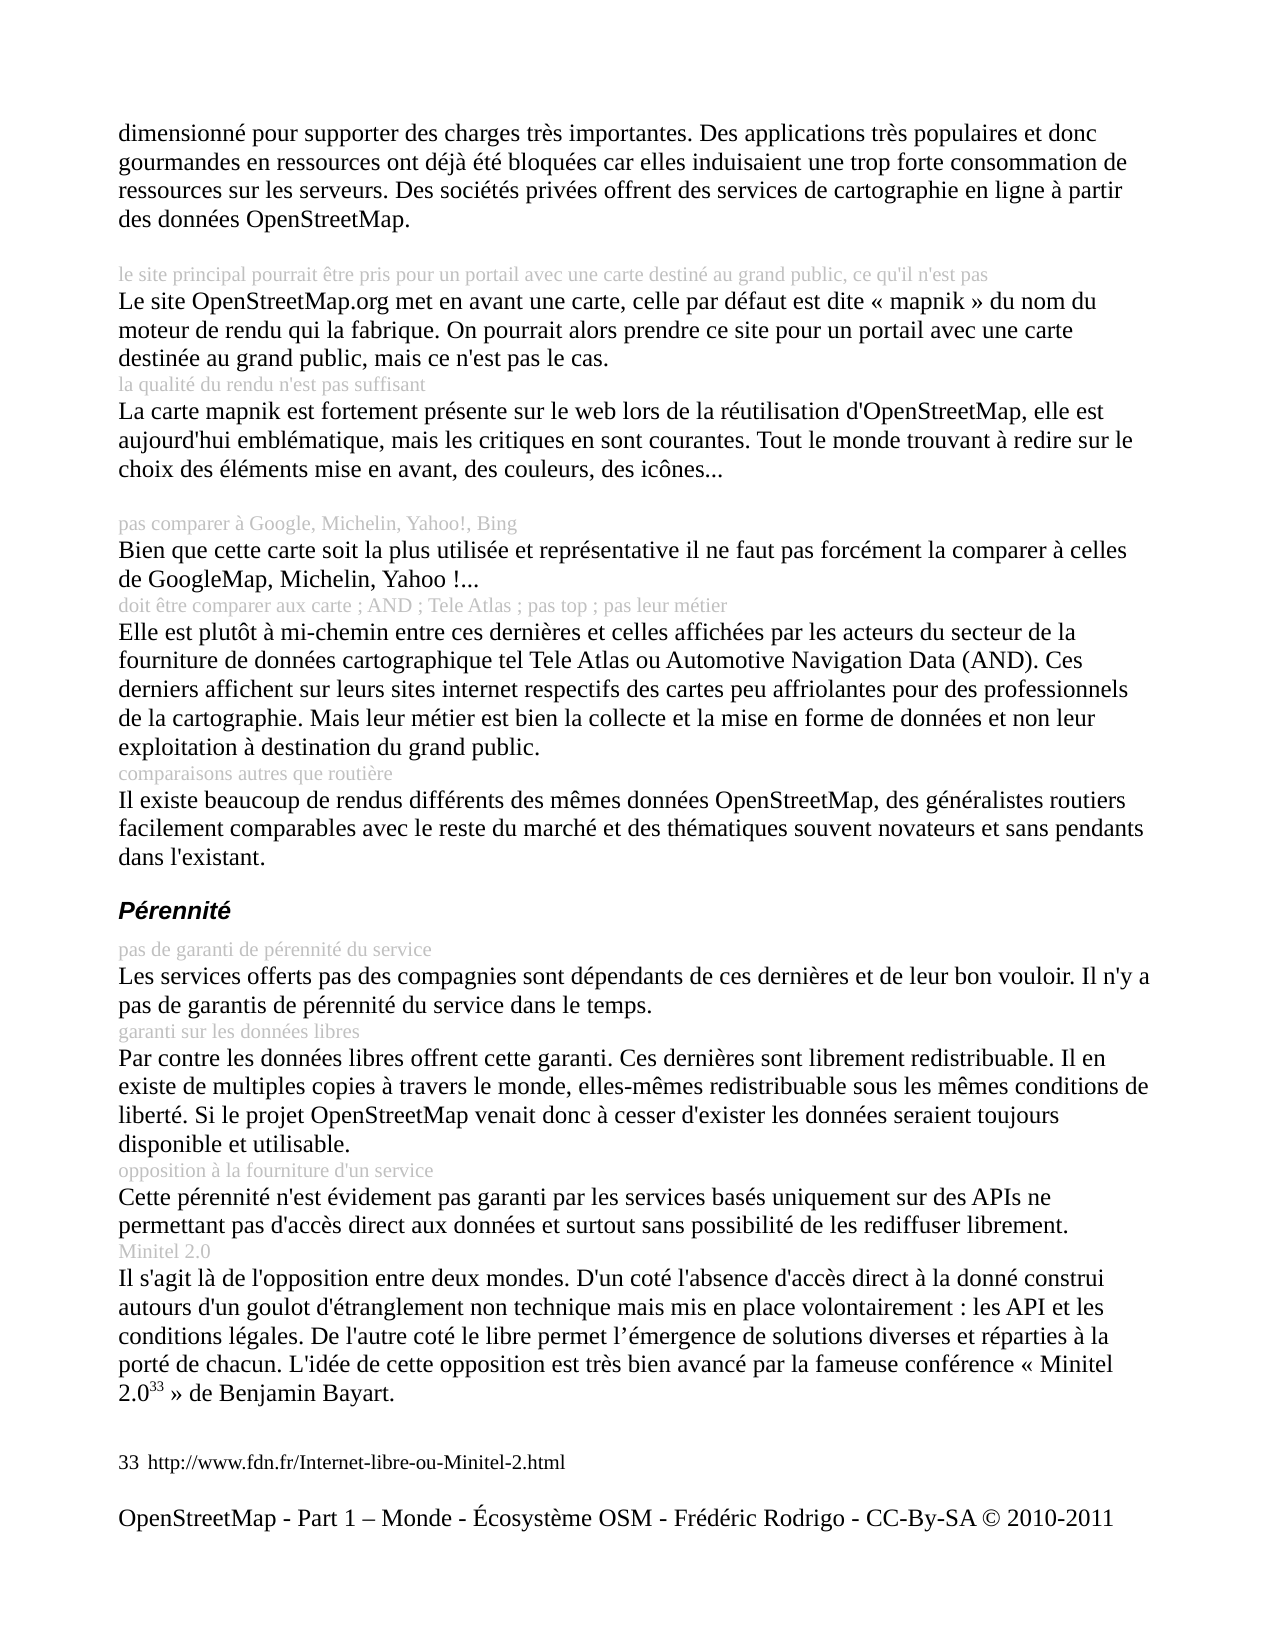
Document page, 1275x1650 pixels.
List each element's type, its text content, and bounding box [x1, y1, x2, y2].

text Les services offerts pas des compagnies sont dépendants de ces dernières et de leur bon vouloir. Il n'y a pas de garantis de pérennité du service dans le temps. [118, 961, 1157, 1018]
text Par contre les données libres offrent cette garanti. Ces dernières sont librement redistribuable. Il en existe de multiples copies à travers le monde, elles-mêmes redistribuable sous les mêmes conditions de liberté. Si le projet OpenStreetMap venait donc à cesser d'exister les données seraient toujours disponible et utilisable. [118, 1043, 1157, 1158]
text comparaisons autres que routière [118, 761, 1157, 785]
text dimensionné pour supporter des charges très importantes. Des applications très populaires et donc gourmandes en ressources ont déjà été bloquées car elles induisaient une trop forte consommation de ressources sur les serveurs. Des sociétés privées offrent des services de cartographie en ligne à partir des données OpenStreetMap. [118, 118, 1157, 233]
text Cette pérennité n'est évidement pas garanti par les services basés uniquement sur des APIs ne permettant pas d'accès direct aux données et surtout sans possibilité de les rediffuser librement. [118, 1182, 1157, 1239]
text http://www.fdn.fr/Internet-libre-ou-Minitel-2.html [118, 1449, 1157, 1474]
text le site principal pourrait être pris pour un portail avec une carte destiné au grand public, ce qu'il n'est pas [118, 262, 1157, 286]
text opposition à la fourniture d'un service [118, 1158, 1157, 1182]
text La carte mapnik est fortement présente sur le web lors de la réutilisation d'OpenStreetMap, elle est aujourd'hui emblématique, mais les critiques en sont courantes. Tout le monde trouvant à redire sur le choix des éléments mise en avant, des couleurs, des icônes... [118, 396, 1157, 482]
text Il s'agit là de l'opposition entre deux mondes. D'un coté l'absence d'accès direct à la donné construi autours d'un goulot d'étranglement non technique mais mis en place volontairement : les API et les conditions légales. De l'autre coté le libre permet l’émergence de solutions diverses et réparties à la porté de chacun. L'idée de cette opposition est très bien avancé par la fameuse conférence « Minitel 2.0 » de Benjamin Bayart. [118, 1263, 1157, 1407]
text la qualité du rendu n'est pas suffisant [118, 372, 1157, 396]
text pas comparer à Google, Michelin, Yahoo!, Bing [118, 511, 1157, 535]
text Bien que cette carte soit la plus utilisée et représentative il ne faut pas forcément la comparer à celles de GoogleMap, Michelin, Yahoo !... [118, 535, 1157, 593]
subtitle Pérennité [118, 896, 1157, 924]
text Minitel 2.0 [118, 1239, 1157, 1263]
text doit être comparer aux carte ; AND ; Tele Atlas ; pas top ; pas leur métier [118, 593, 1157, 617]
text Elle est plutôt à mi-chemin entre ces dernières et celles affichées par les acteurs du secteur de la fourniture de données cartographique tel Tele Atlas ou Automotive Navigation Data (AND). Ces derniers affichent sur leurs sites internet respectifs des cartes peu affriolantes pour des professionnels de la cartographie. Mais leur métier est bien la collecte et la mise en forme de données et non leur exploitation à destination du grand public. [118, 617, 1157, 761]
text Le site OpenStreetMap.org met en avant une carte, celle par défaut est dite « mapnik » du nom du moteur de rendu qui la fabrique. On pourrait alors prendre ce site pour un portail avec une carte destinée au grand public, mais ce n'est pas le cas. [118, 286, 1157, 372]
text Il existe beaucoup de rendus différents des mêmes données OpenStreetMap, des généralistes routiers facilement comparables avec le reste du marché et des thématiques souvent novateurs et sans pendants dans l'existant. [118, 785, 1157, 871]
text pas de garanti de pérennité du service [118, 937, 1157, 961]
text garanti sur les données libres [118, 1018, 1157, 1043]
